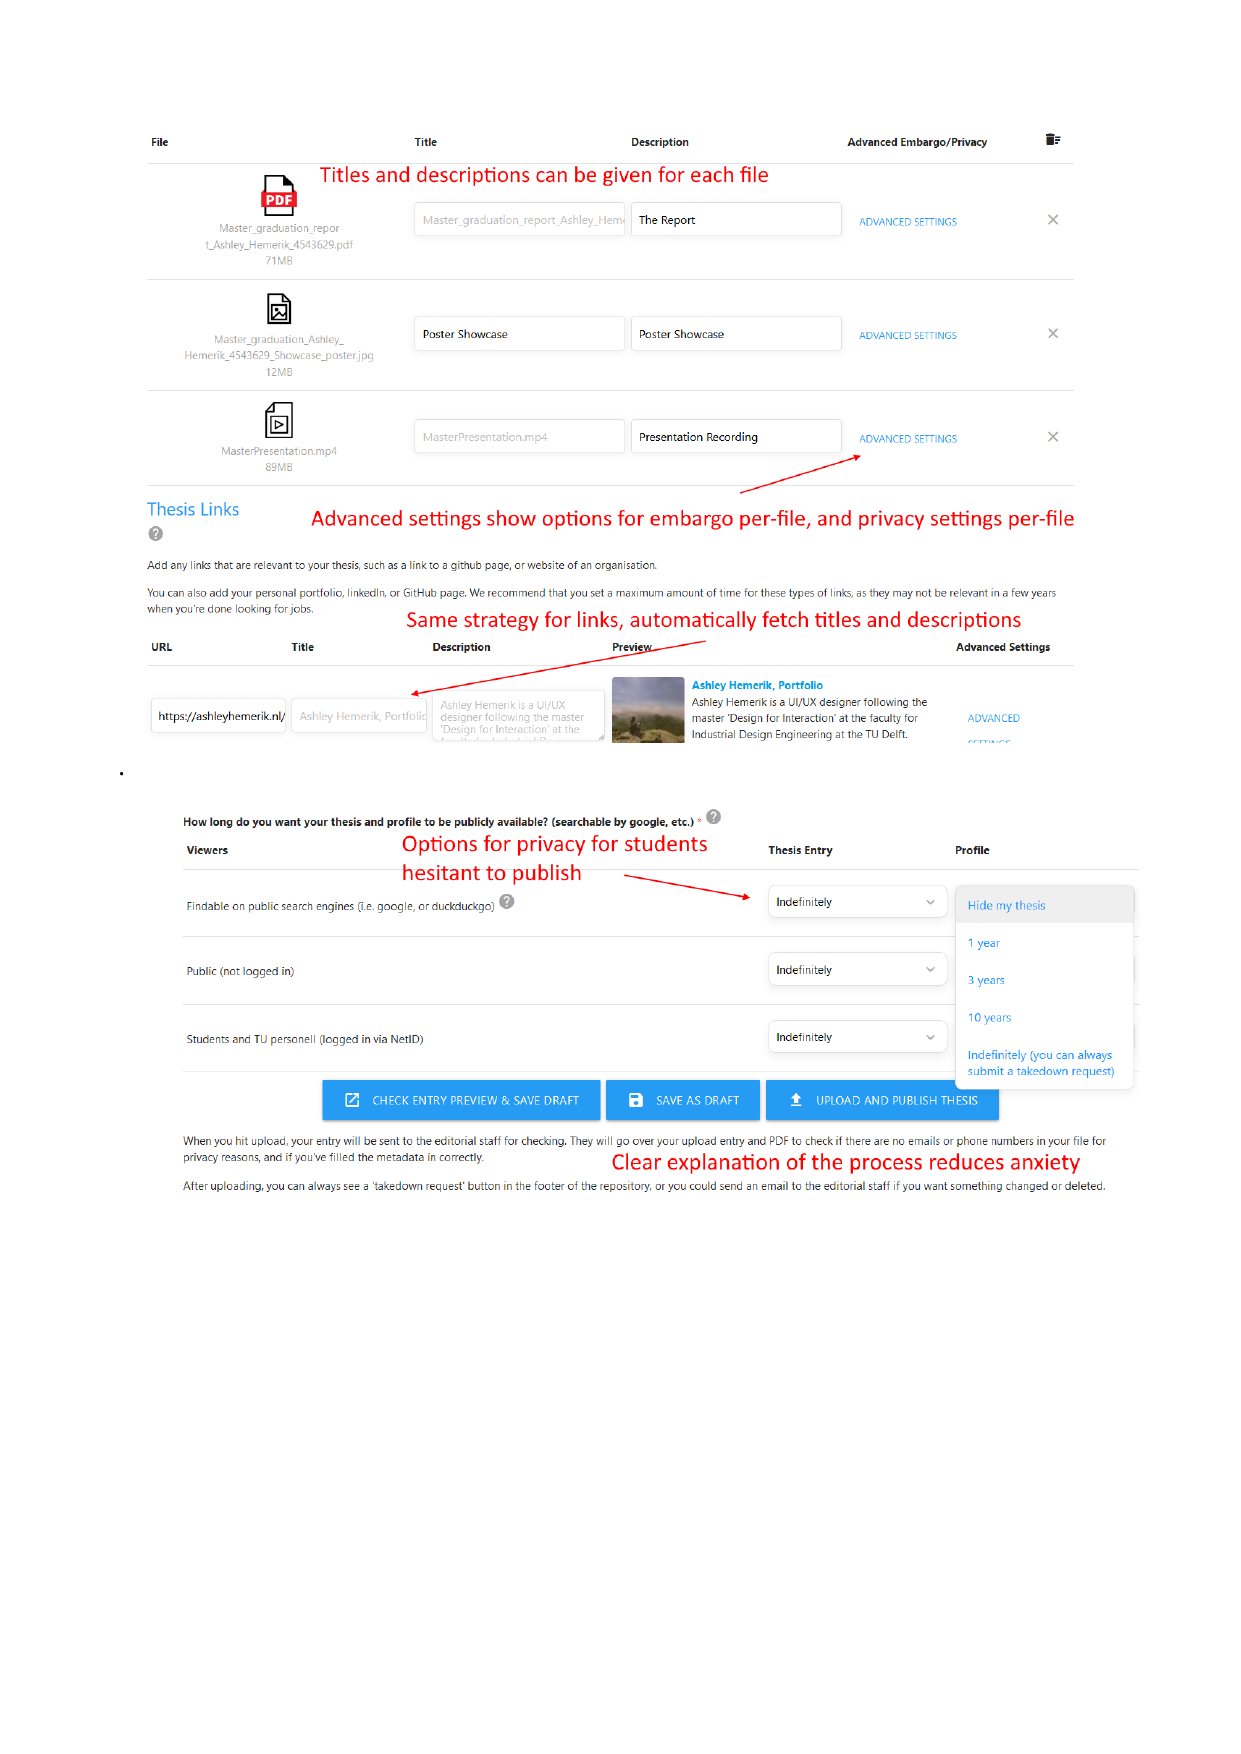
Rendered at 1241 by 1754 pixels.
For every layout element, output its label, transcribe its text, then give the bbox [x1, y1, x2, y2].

subtitle . [118, 743, 1122, 782]
picture [155, 803, 1160, 1202]
picture [118, 118, 1123, 743]
